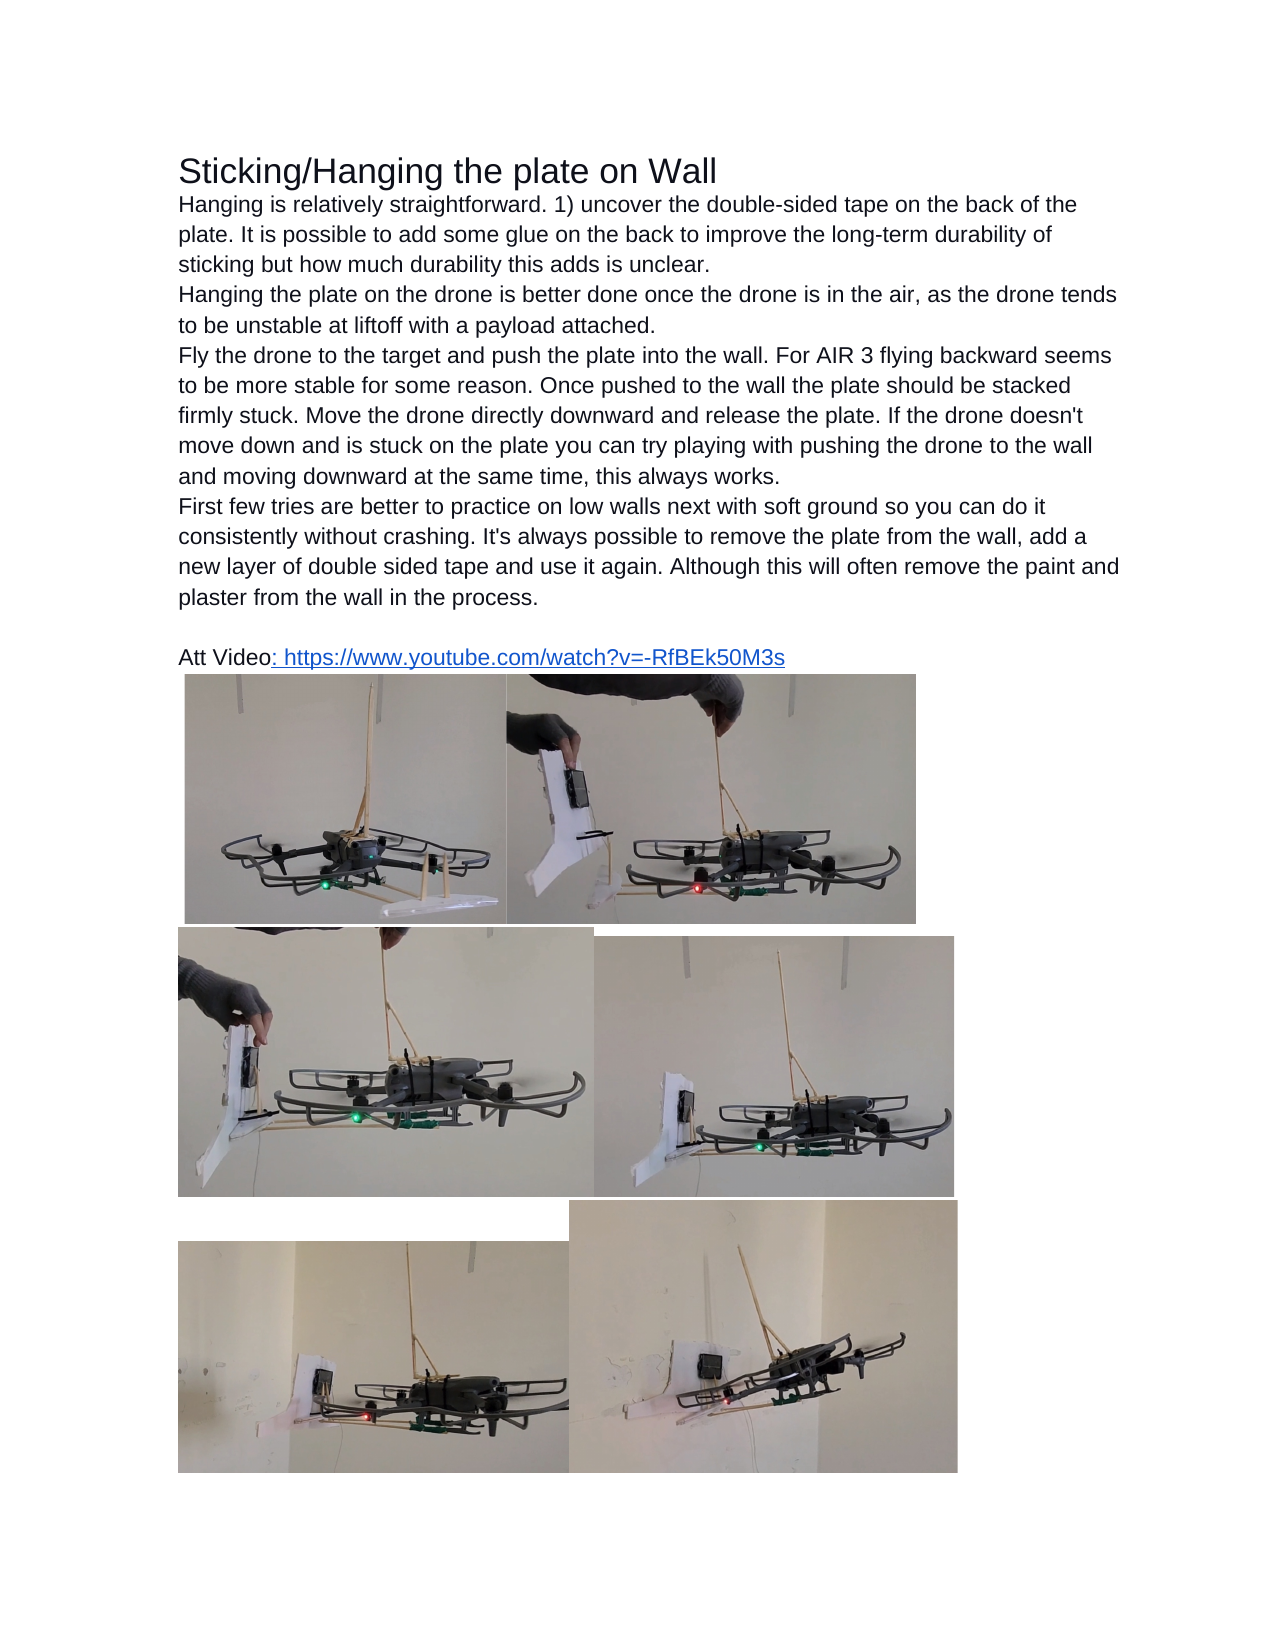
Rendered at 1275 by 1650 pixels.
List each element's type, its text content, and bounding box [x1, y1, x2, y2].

text First few tries are better to practice on low walls next with soft ground so you can do it consistently without crashing. It's always possible to remove the plate from the wall, add a new layer of double sided tape and use it again. Although this will often remove the paint and plaster from the wall in the process. [178, 493, 1125, 610]
picture [178, 1200, 958, 1473]
text Hanging is relatively straightforward. 1) uncover the double-sided tape on the back of the plate. It is possible to add some glue on the back to improve the long-term durability of sticking but how much durability this adds is unclear. [178, 191, 1125, 277]
picture [184, 674, 916, 924]
text Att Video: https://www.youtube.com/watch?v=-RfBEk50M3s [178, 644, 1125, 670]
text Hanging the plate on the drone is better done once the drone is in the air, as the drone tends to be unstable at liftoff with a payload attached. [178, 281, 1125, 338]
subtitle Sticking/Hanging the plate on Wall [178, 150, 1125, 191]
text Fly the drone to the target and push the plate into the wall. For AIR 3 flying backward seems to be more stable for some reason. Once pushed to the wall the plate should be stacked firmly stuck. Move the drone directly downward and release the plate. If the drone doesn't move down and is stuck on the plate you can try playing with pushing the drone to the wall and moving downward at the same time, this always works. [178, 342, 1125, 489]
picture [178, 927, 955, 1197]
